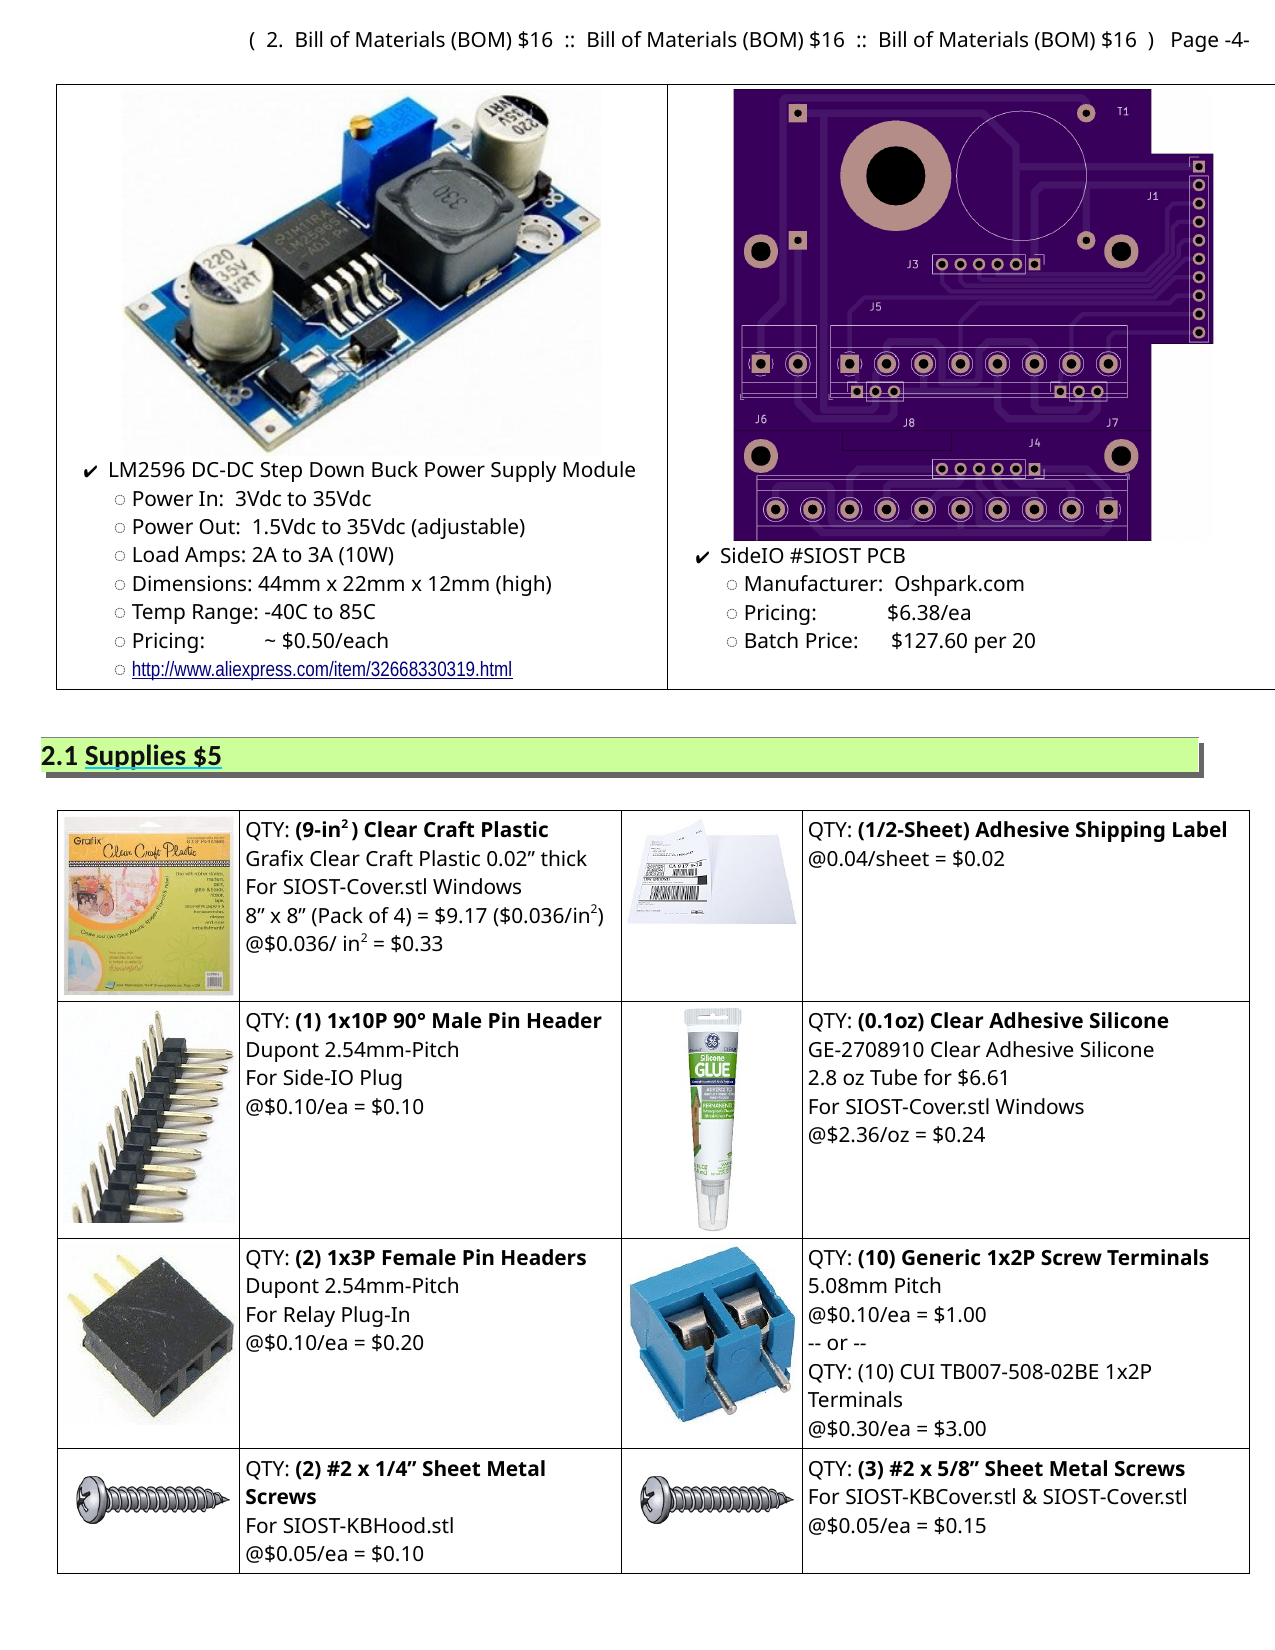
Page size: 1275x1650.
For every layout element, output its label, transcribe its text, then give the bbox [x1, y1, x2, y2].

table_header [622, 811, 802, 924]
table_cell QTY: (0.1oz) Clear Adhesive Silicone GE-2708910 Clear Adhesive Silicone 2.8 oz Tube for $6.61 For SIOST-Cover.stl Windows @$2.36/oz = $0.24 [803, 1002, 1249, 1237]
table_cell QTY: (2) 1x3P Female Pin Headers Dupont 2.54mm-Pitch For Relay Plug-In @$0.10/ea = $0.20 [240, 1239, 621, 1448]
table_header [58, 811, 239, 1001]
picture [62, 1453, 234, 1541]
picture [625, 815, 797, 925]
table_cell [58, 1002, 239, 1237]
table_cell QTY: (3) #2 x 5/8” Sheet Metal Screws For SIOST-KBCover.stl & SIOST-Cover.stl @$0.05/ea = $0.15 [803, 1449, 1249, 1573]
table_cell [622, 1002, 802, 1237]
table_cell QTY: (2) #2 x 1/4” Sheet Metal Screws For SIOST-KBHood.stl @$0.05/ea = $0.10 [240, 1449, 621, 1573]
picture [62, 1006, 237, 1223]
table_cell [58, 1449, 239, 1573]
table_header LM2596 DC-DC Step Down Buck Power Supply Module Power In: 3Vdc to 35Vdc Power Out: 1.5Vdc to 35Vdc (adjustable) Load Amps: 2A to 3A (10W) Dimensions: 44mm x 22mm x 12mm (high) Temp Range: -40C to 85C Pricing: ~ $0.50/each http://www.aliexpress.com/item/32668330319.html [57, 85, 667, 688]
table_header QTY: (1/2-Sheet) Adhesive Shipping Label @0.04/sheet = $0.02 [803, 811, 1249, 1001]
subtitle Supplies $5 [41, 738, 1198, 772]
picture [626, 1243, 798, 1425]
picture [121, 89, 602, 456]
table_cell QTY: (10) Generic 1x2P Screw Terminals 5.08mm Pitch @$0.10/ea = $1.00 -- or -- QTY: (10) CUI TB007-508-02BE 1x2P Terminals @$0.30/ea = $3.00 [803, 1239, 1249, 1448]
table_header QTY: (9-in2 ) Clear Craft Plastic Grafix Clear Craft Plastic 0.02” thick For SIOST-Cover.stl Windows 8” x 8” (Pack of 4) = $9.17 ($0.036/in2) @$0.036/ in2 = $0.33 [240, 811, 621, 1001]
table_cell QTY: (1) 1x10P 90° Male Pin Header Dupont 2.54mm-Pitch For Side-IO Plug @$0.10/ea = $0.10 [240, 1002, 621, 1237]
picture [62, 815, 234, 996]
picture [678, 1006, 745, 1232]
table_header SideIO #SIOST PCB Manufacturer: Oshpark.com Pricing: $6.38/ea Batch Price: $127.60 per 20 [668, 85, 1275, 688]
table_header [622, 925, 802, 1001]
table_cell [622, 1239, 802, 1448]
table_cell [58, 1239, 239, 1448]
picture [62, 1243, 239, 1425]
picture [733, 89, 1214, 541]
picture [626, 1453, 798, 1541]
table_cell [622, 1449, 802, 1573]
